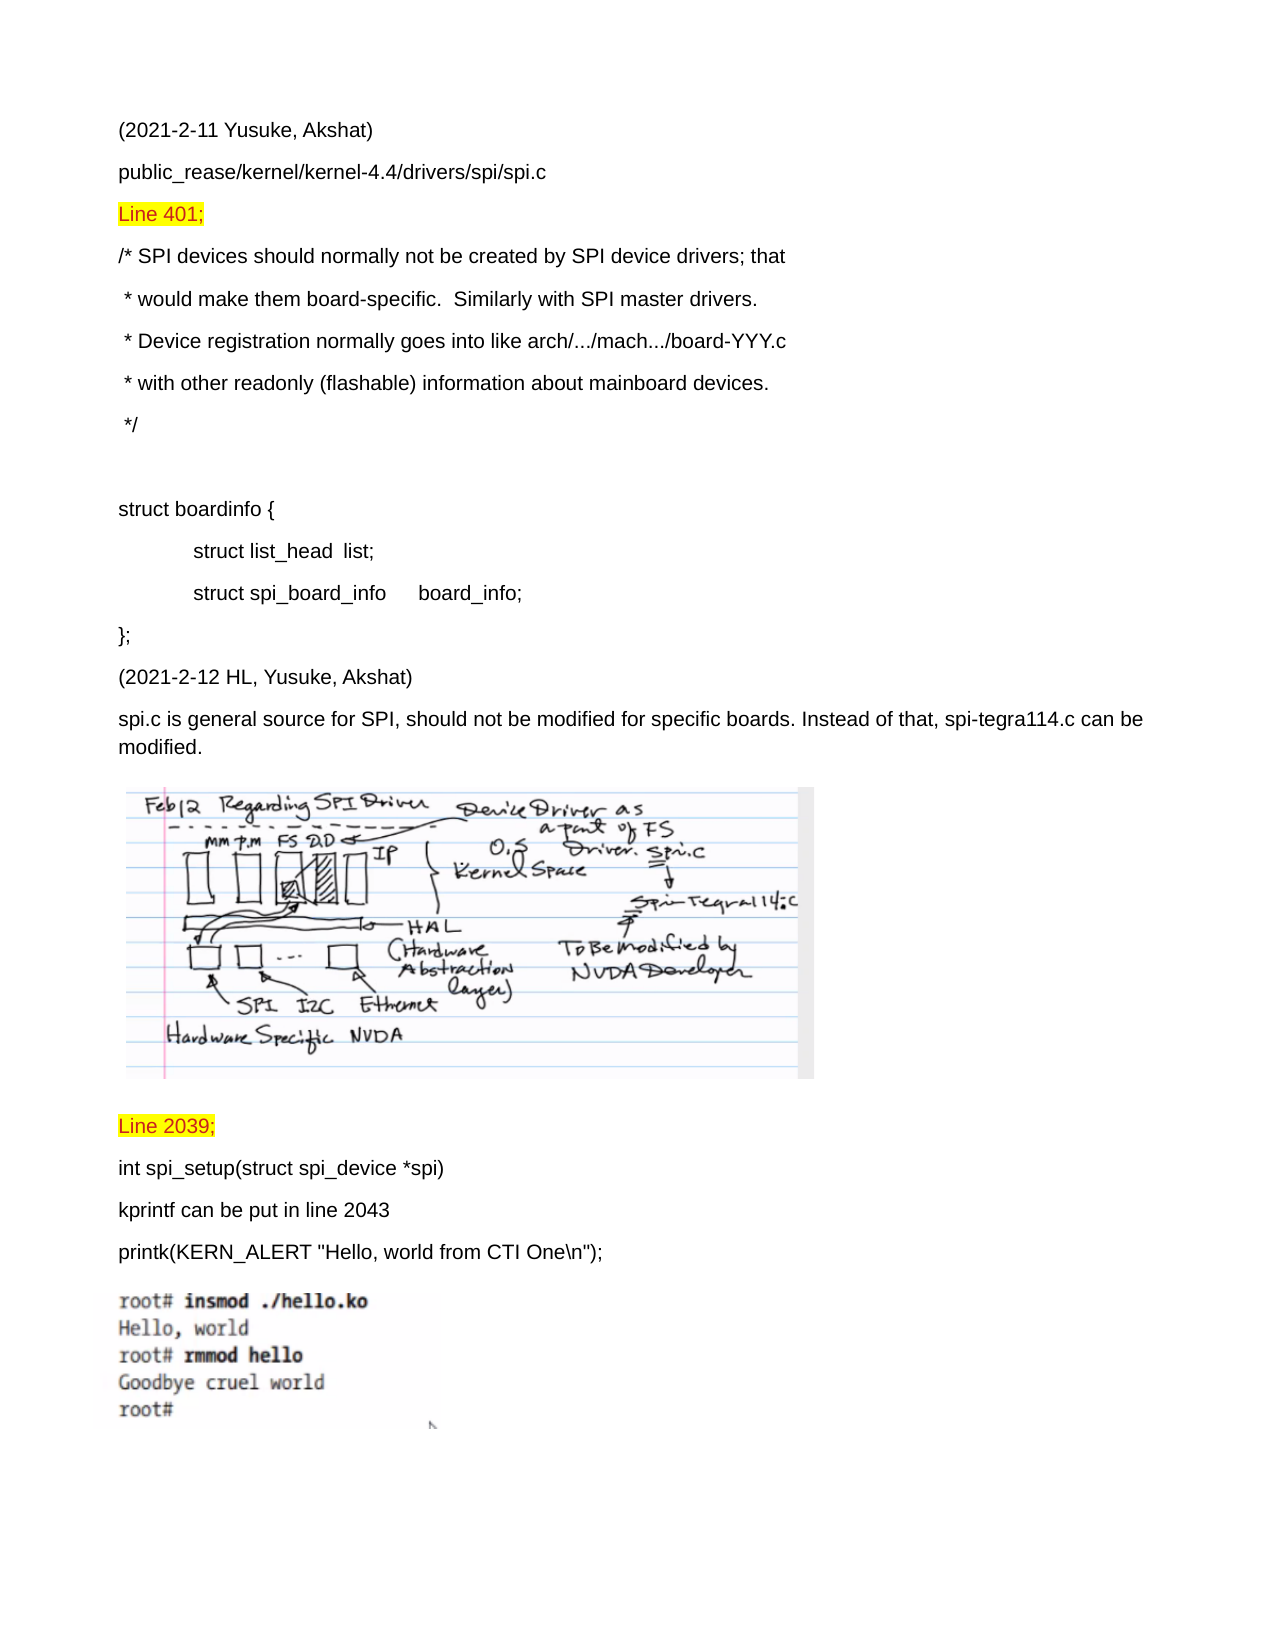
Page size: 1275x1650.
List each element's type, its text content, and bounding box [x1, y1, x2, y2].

picture [92, 1293, 442, 1429]
text struct spi_board_info board_info; [118, 581, 1157, 605]
text }; [118, 623, 1157, 647]
text struct boardinfo { [118, 497, 1157, 521]
text int spi_setup(struct spi_device *spi) [118, 1156, 1157, 1179]
text * with other readonly (flashable) information about mainboard devices. [118, 371, 1157, 394]
text (2021-2-11 Yusuke, Akshat) [118, 118, 1157, 142]
text Line 2039; [118, 1113, 1157, 1137]
text printk(KERN_ALERT "Hello, world from CTI One\n"); [118, 1240, 1157, 1264]
text public_rease/kernel/kernel-4.4/drivers/spi/spi.c [118, 160, 1157, 184]
text */ [118, 413, 1157, 437]
text struct list_head list; [118, 539, 1157, 563]
text * would make them board-specific. Similarly with SPI master drivers. [118, 286, 1157, 310]
text (2021-2-12 HL, Yusuke, Akshat) [118, 665, 1157, 689]
text /* SPI devices should normally not be created by SPI device drivers; that [118, 244, 1157, 268]
picture [126, 787, 815, 1079]
text Line 401; [118, 202, 1157, 226]
text spi.c is general source for SPI, should not be modified for specific boards. Instead of that, spi-tegra114.c can be modified. [118, 707, 1157, 759]
text * Device registration normally goes into like arch/.../mach.../board-YYY.c [118, 328, 1157, 352]
text kprintf can be put in line 2043 [118, 1198, 1157, 1222]
